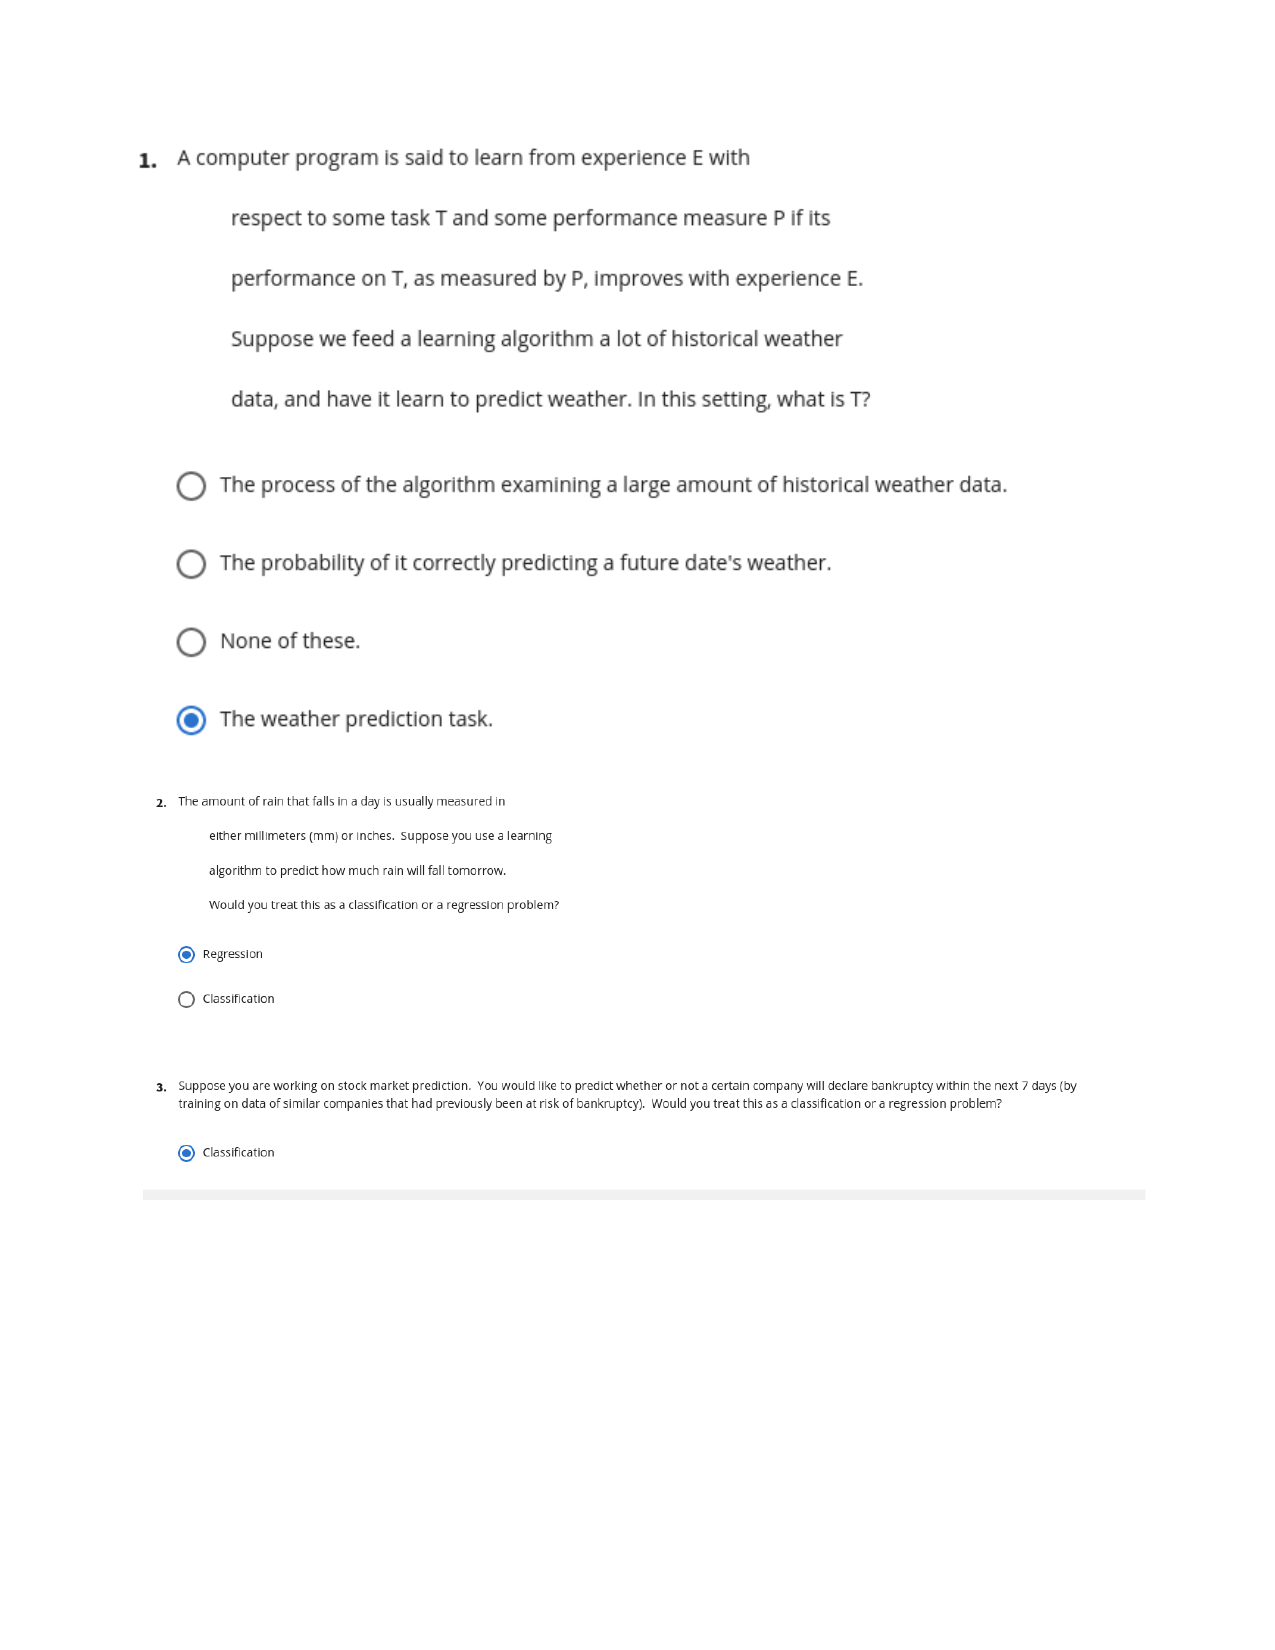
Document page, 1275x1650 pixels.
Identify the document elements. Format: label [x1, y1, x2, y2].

picture [118, 118, 1157, 756]
picture [143, 790, 1146, 1200]
